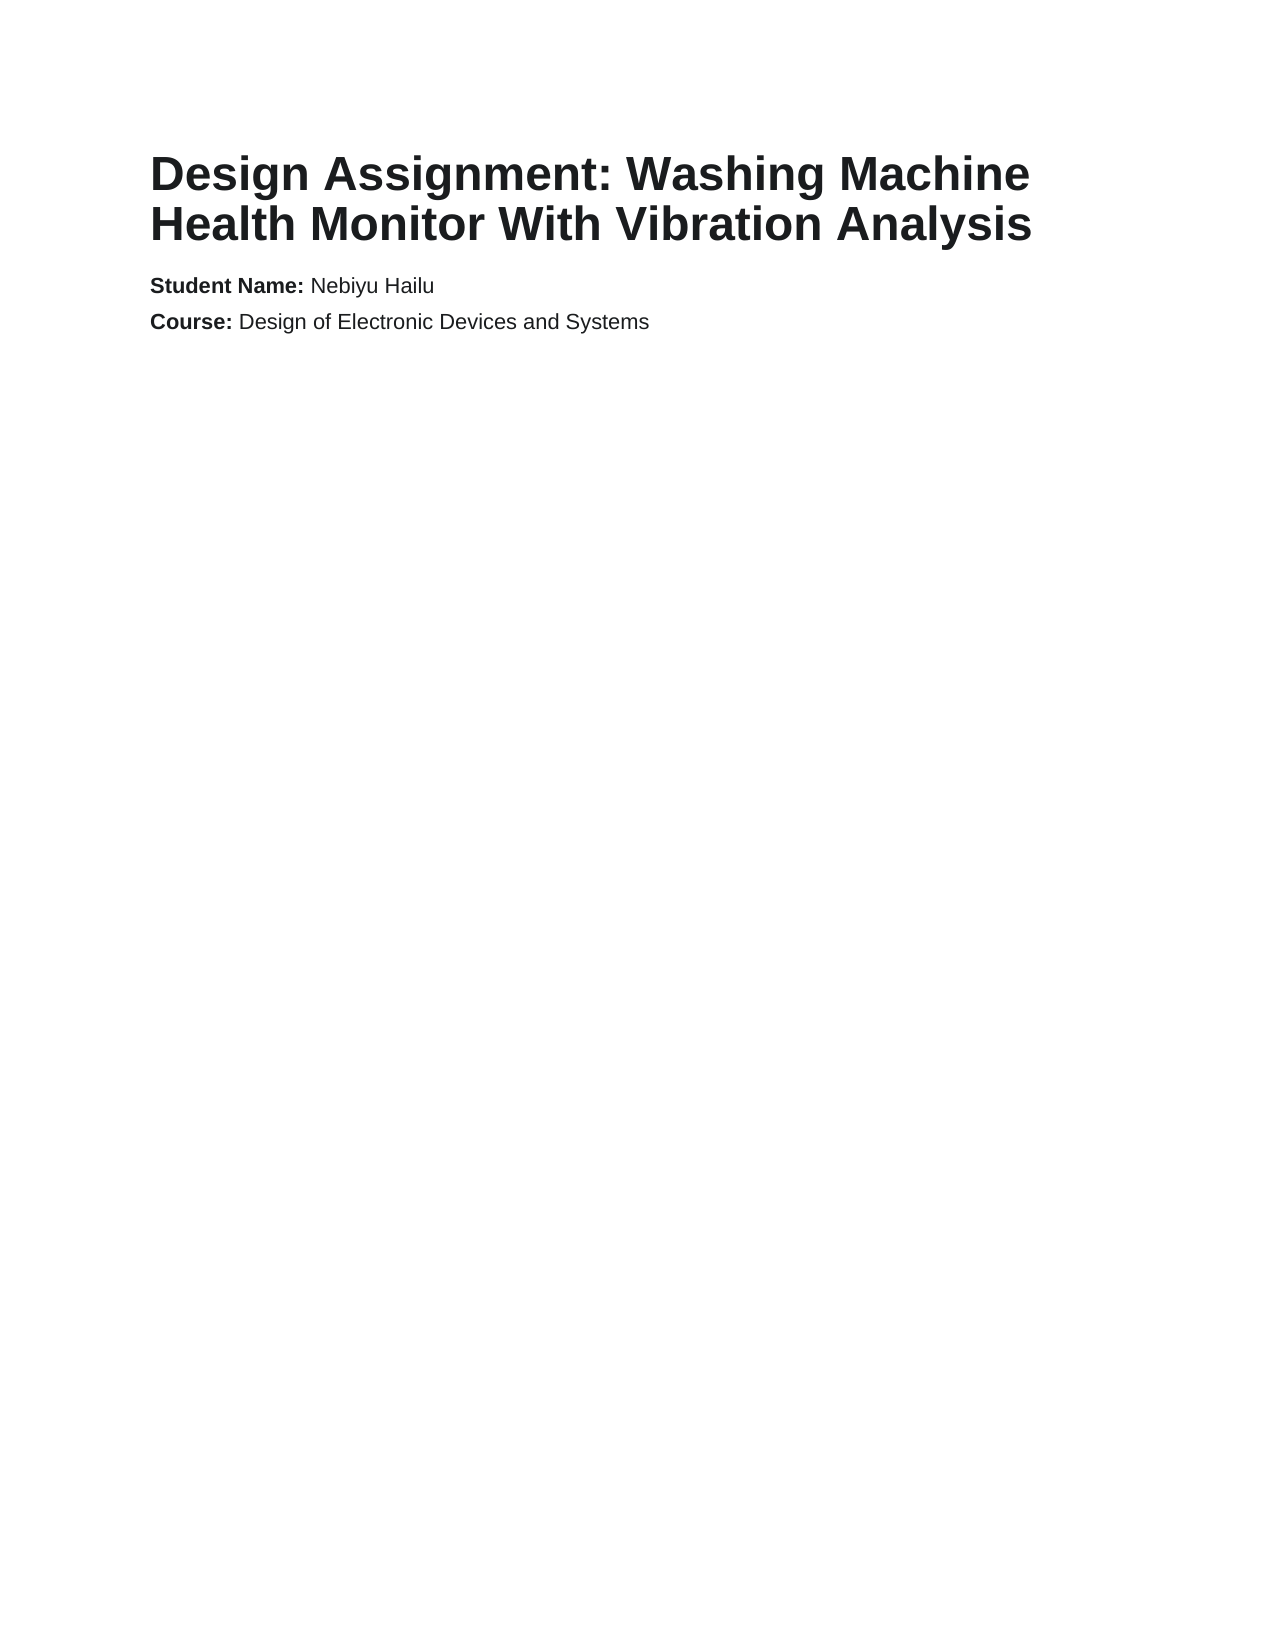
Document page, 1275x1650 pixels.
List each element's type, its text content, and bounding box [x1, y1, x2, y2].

text Student Name: Nebiyu Hailu Course: Design of Electronic Devices and Systems [150, 273, 1125, 334]
subtitle Design Assignment: Washing Machine Health Monitor With Vibration Analysis [150, 150, 1125, 250]
